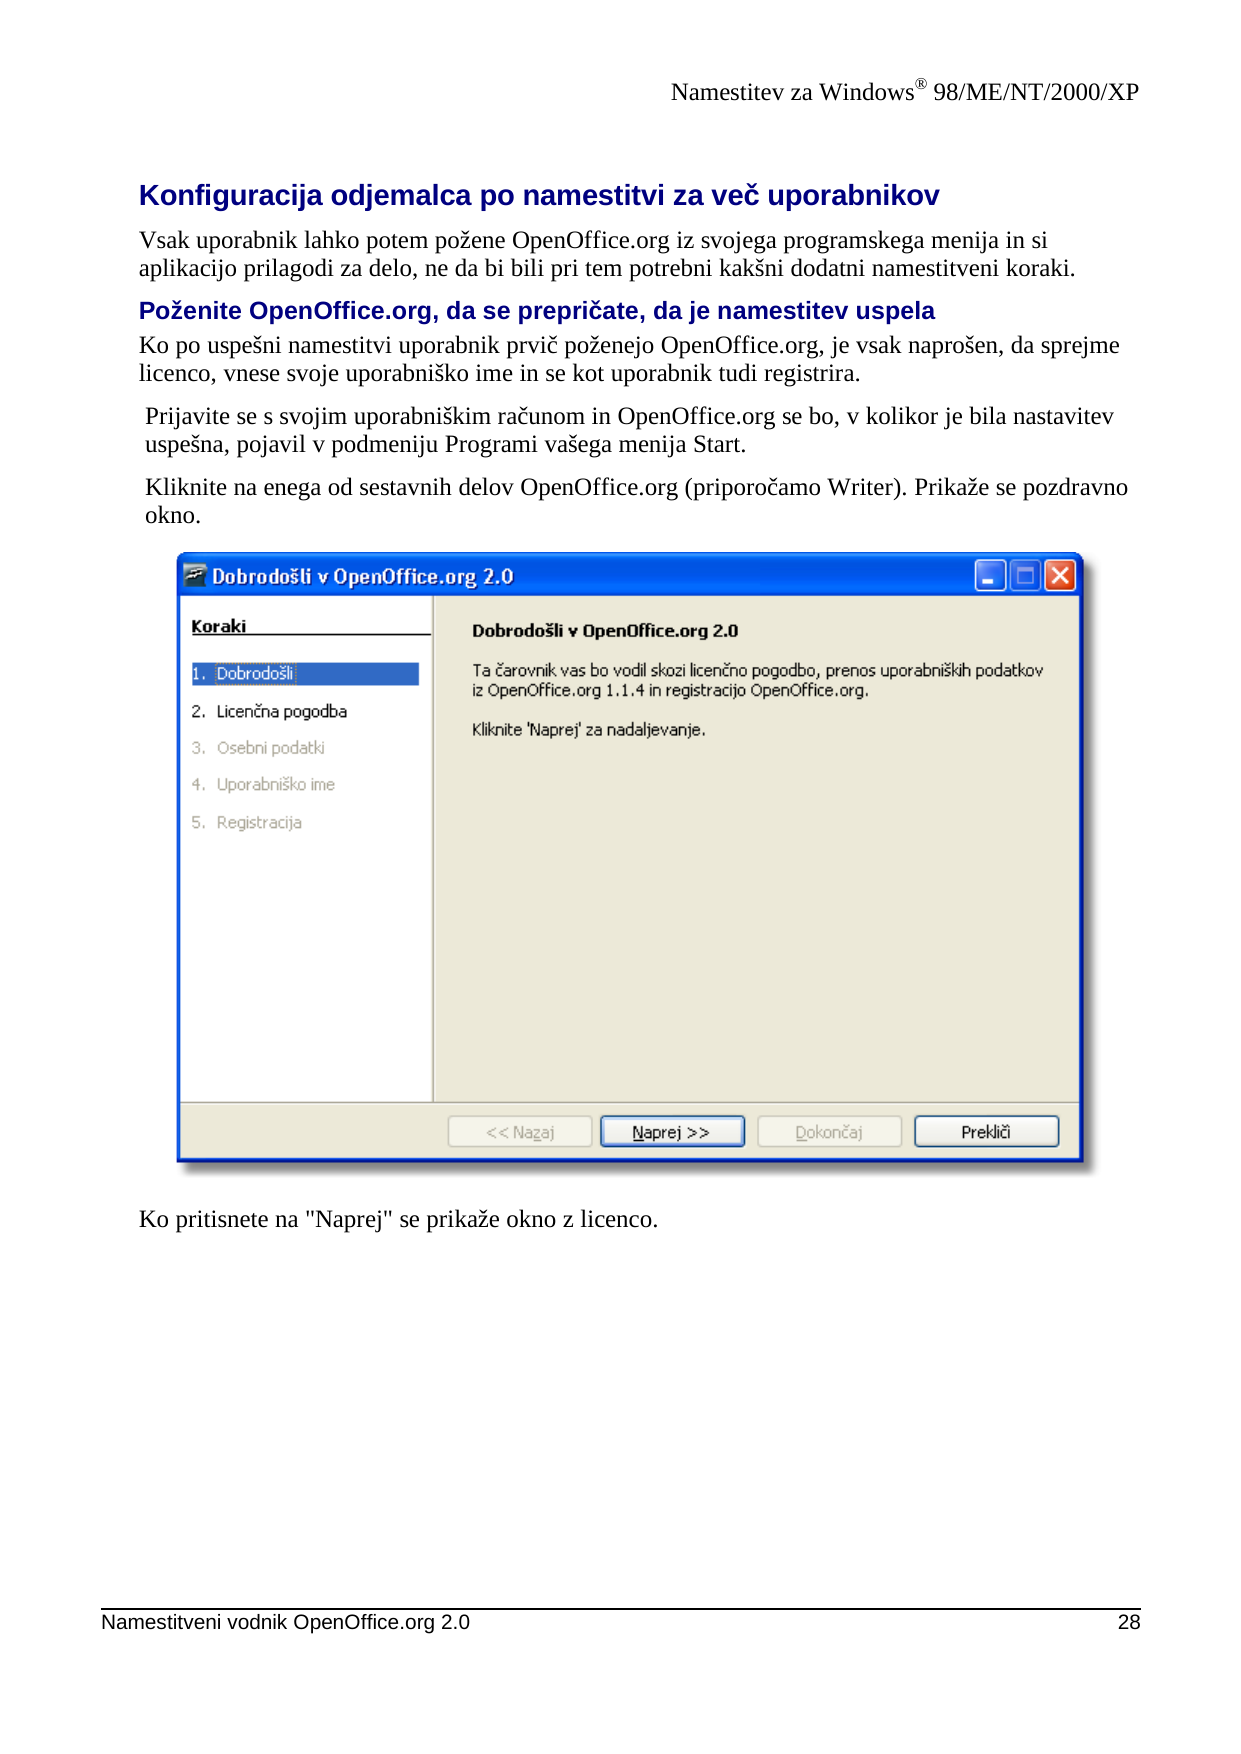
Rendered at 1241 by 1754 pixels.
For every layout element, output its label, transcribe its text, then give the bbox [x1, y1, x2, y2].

subtitle Poženite OpenOffice.org, da se prepričate, da je namestitev uspela [138, 297, 1139, 325]
text Prijavite se s svojim uporabniškim računom in OpenOffice.org se bo, v kolikor je bila nastavitev uspešna, pojavil v podmeniju Programi vašega menija Start. [145, 402, 1139, 458]
picture [176, 552, 1102, 1181]
subtitle Konfiguracija odjemalca po namestitvi za več uporabnikov [138, 179, 1139, 211]
text Vsak uporabnik lahko potem požene OpenOffice.org iz svojega programskega menija in si aplikacijo prilagodi za delo, ne da bi bili pri tem potrebni kakšni dodatni namestitveni koraki. [138, 226, 1139, 282]
text Ko pritisnete na "Naprej" se prikaže okno z licenco. [138, 1205, 1139, 1233]
text Kliknite na enega od sestavnih delov OpenOffice.org (priporočamo Writer). Prikaže se pozdravno okno. [145, 473, 1139, 529]
text Ko po uspešni namestitvi uporabnik prvič poženejo OpenOffice.org, je vsak naprošen, da sprejme licenco, vnese svoje uporabniško ime in se kot uporabnik tudi registrira. [138, 331, 1139, 387]
